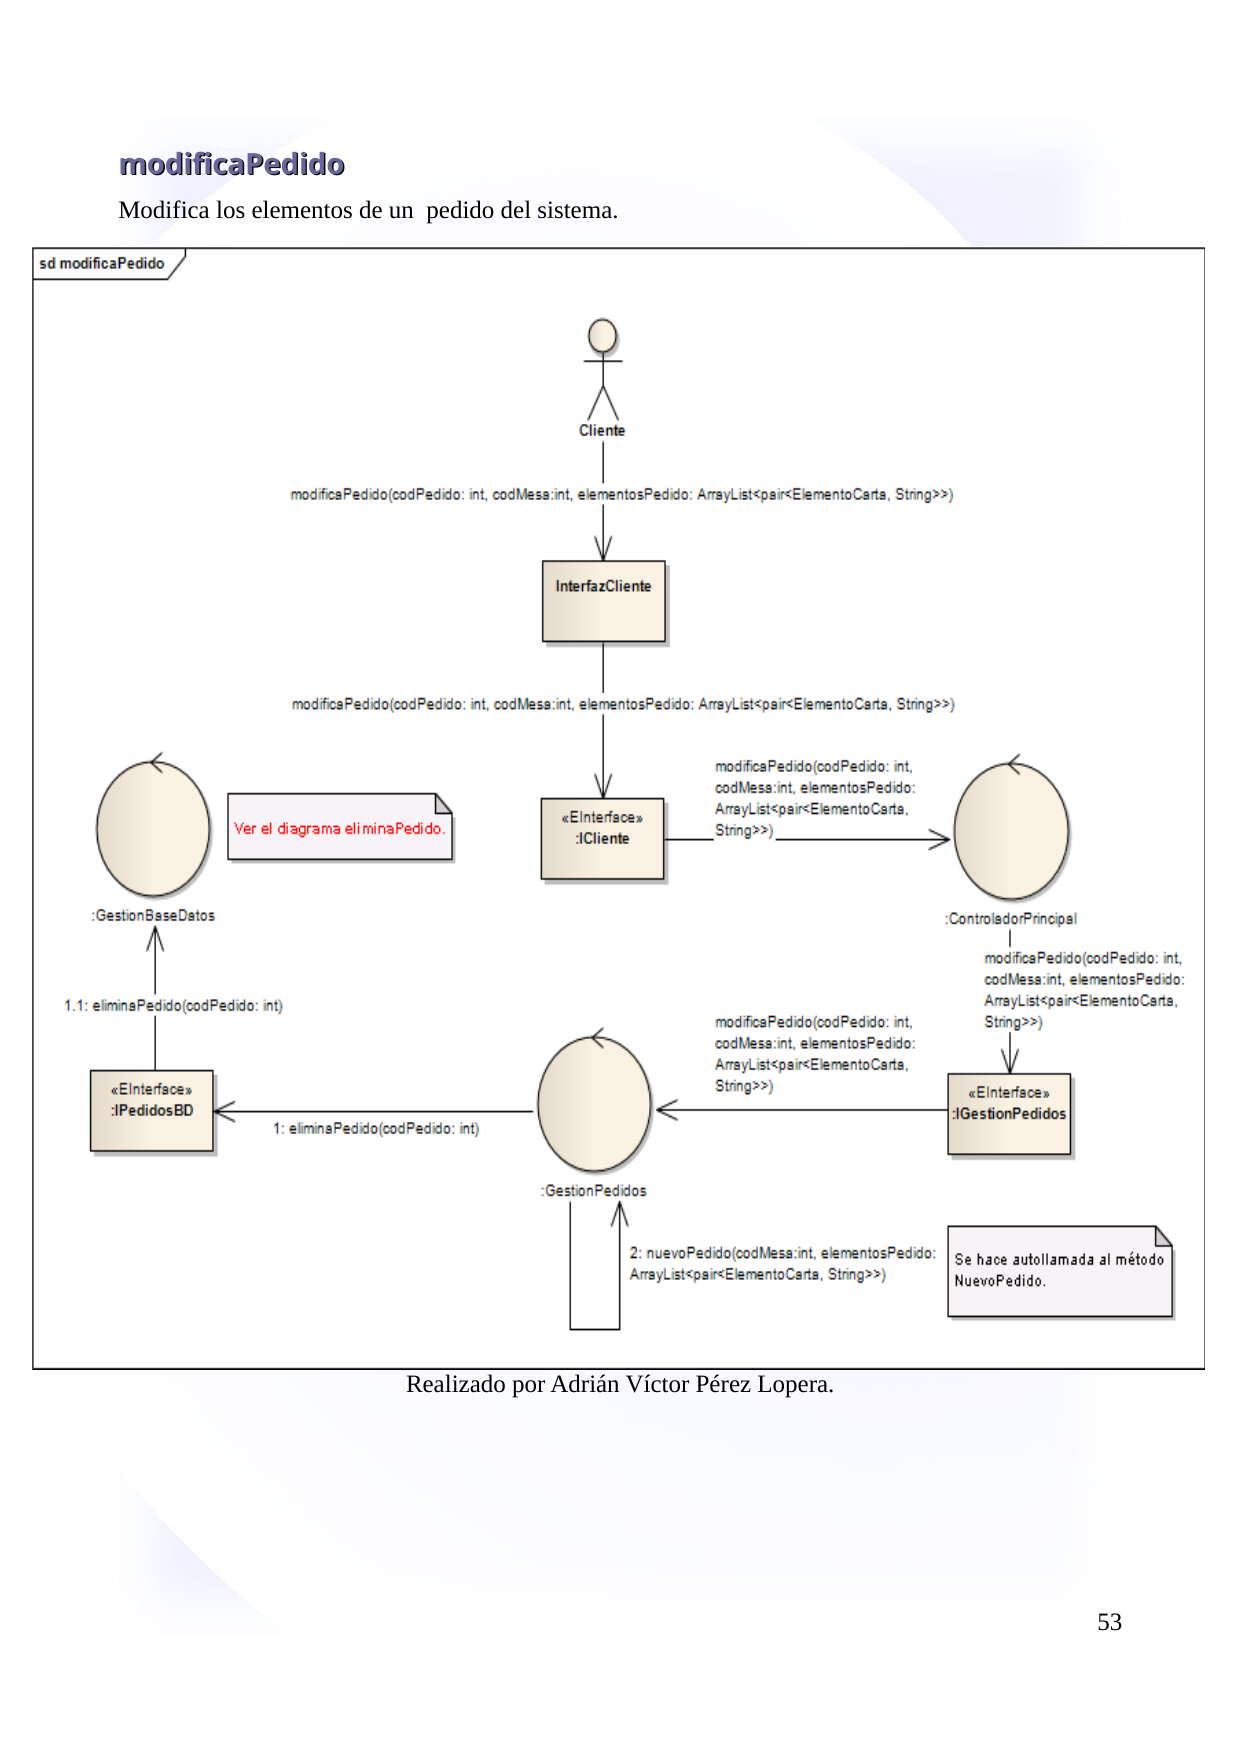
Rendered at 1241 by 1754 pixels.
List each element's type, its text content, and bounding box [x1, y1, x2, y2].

picture [31, 246, 1205, 1370]
picture [118, 183, 1122, 195]
picture [118, 118, 1122, 143]
picture [118, 1398, 1122, 1636]
picture [118, 224, 1122, 237]
text Modifica los elementos de un pedido del sistema. [118, 195, 1122, 224]
text [118, 237, 1122, 246]
subtitle modificaPedido [118, 143, 1122, 183]
text Realizado por Adrián Víctor Pérez Lopera. [118, 1370, 1122, 1398]
